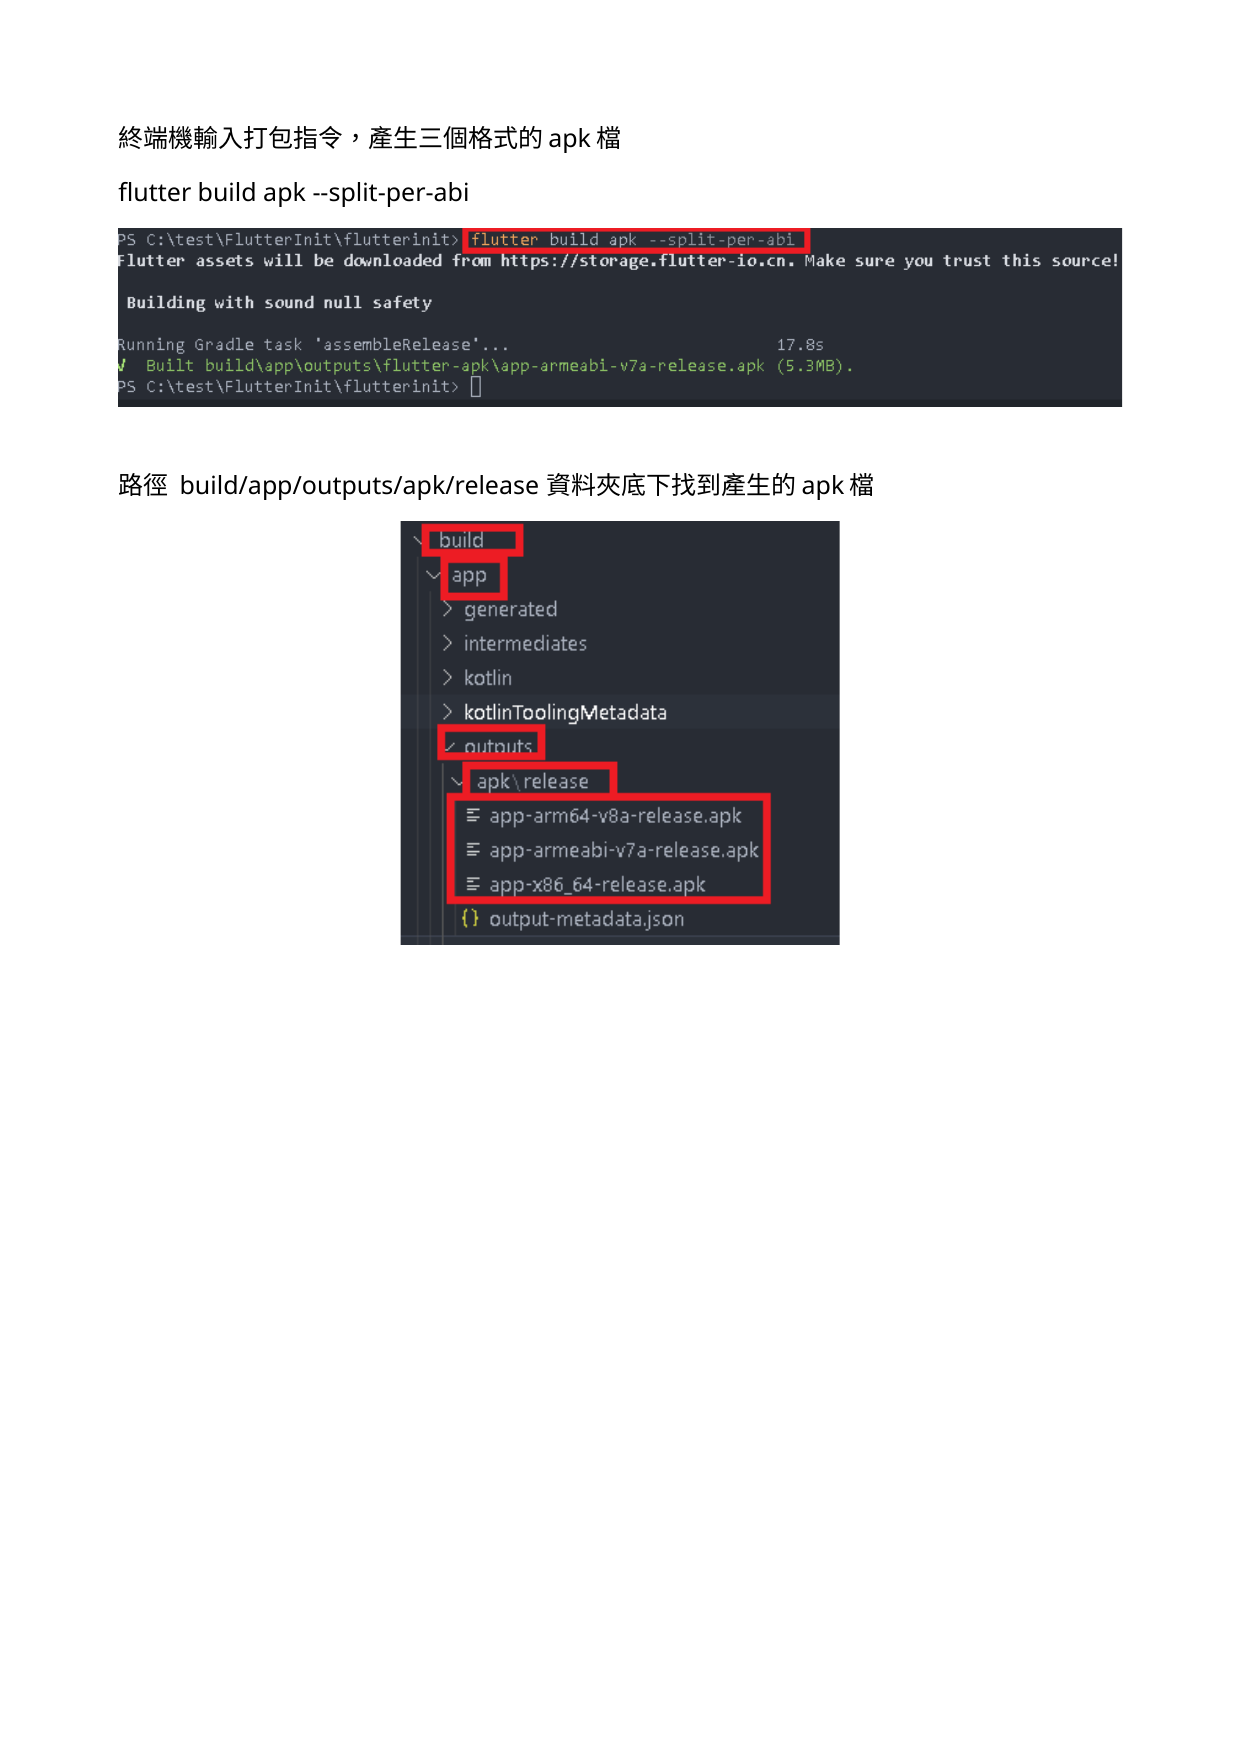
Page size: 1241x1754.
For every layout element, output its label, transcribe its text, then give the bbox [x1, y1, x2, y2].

text 終端機輸入打包指令，產生三個格式的apk檔 [118, 118, 1122, 154]
picture [400, 521, 840, 945]
text 路徑 build/app/outputs/apk/release 資料夾底下找到產生的 apk檔 [118, 465, 1122, 501]
text flutter build apk --split-per-abi [118, 174, 1122, 208]
picture [118, 228, 1123, 407]
